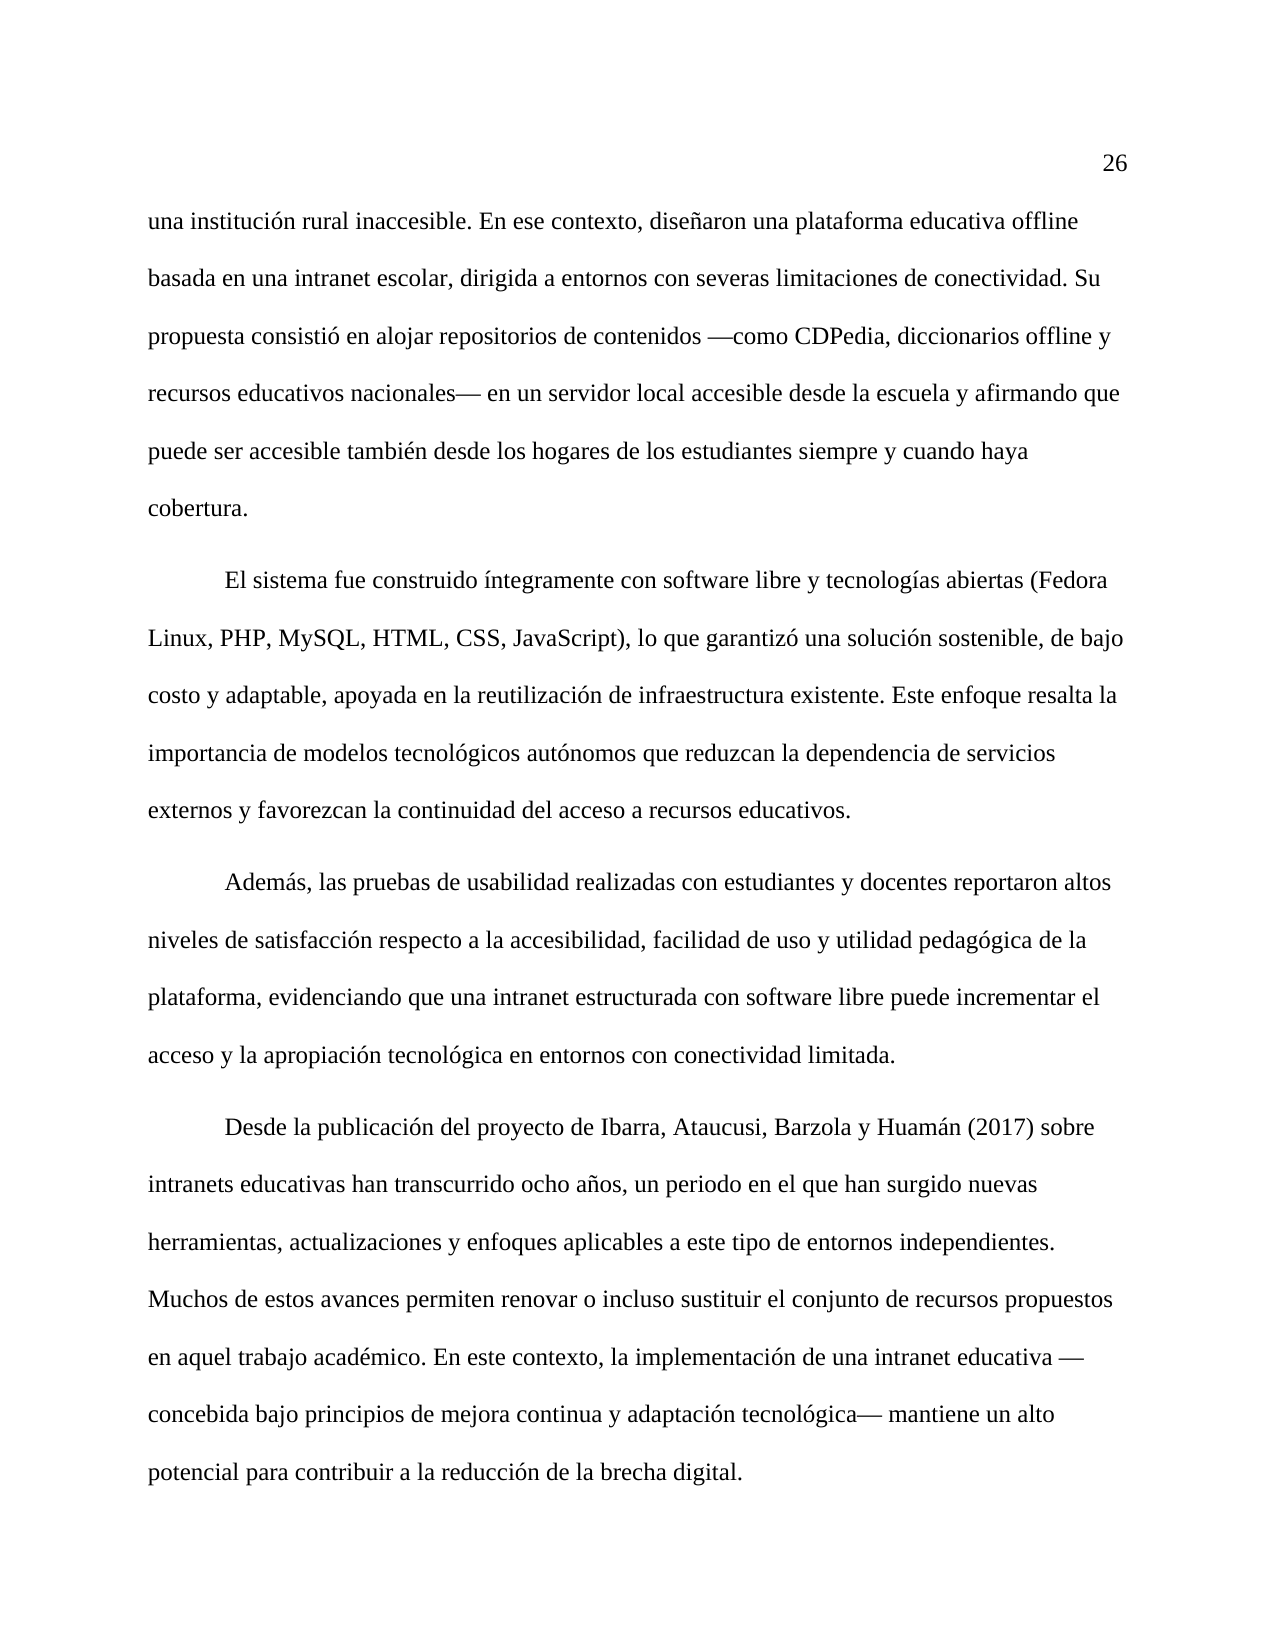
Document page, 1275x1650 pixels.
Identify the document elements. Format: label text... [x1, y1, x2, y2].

text una institución rural inaccesible. En ese contexto, diseñaron una plataforma educativa offline basada en una intranet escolar, dirigida a entornos con severas limitaciones de conectividad. Su propuesta consistió en alojar repositorios de contenidos —como CDPedia, diccionarios offline y recursos educativos nacionales— en un servidor local accesible desde la escuela y afirmando que puede ser accesible también desde los hogares de los estudiantes siempre y cuando haya cobertura. [148, 206, 1127, 522]
text Desde la publicación del proyecto de Ibarra, Ataucusi, Barzola y Huamán (2017) sobre intranets educativas han transcurrido ocho años, un periodo en el que han surgido nuevas herramientas, actualizaciones y enfoques aplicables a este tipo de entornos independientes. Muchos de estos avances permiten renovar o incluso sustituir el conjunto de recursos propuestos en aquel trabajo académico. En este contexto, la implementación de una intranet educativa —concebida bajo principios de mejora continua y adaptación tecnológica— mantiene un alto potencial para contribuir a la reducción de la brecha digital. [148, 1112, 1127, 1486]
text Además, las pruebas de usabilidad realizadas con estudiantes y docentes reportaron altos niveles de satisfacción respecto a la accesibilidad, facilidad de uso y utilidad pedagógica de la plataforma, evidenciando que una intranet estructurada con software libre puede incrementar el acceso y la apropiación tecnológica en entornos con conectividad limitada. [148, 867, 1127, 1069]
text El sistema fue construido íntegramente con software libre y tecnologías abiertas (Fedora Linux, PHP, MySQL, HTML, CSS, JavaScript), lo que garantizó una solución sostenible, de bajo costo y adaptable, apoyada en la reutilización de infraestructura existente. Este enfoque resalta la importancia de modelos tecnológicos autónomos que reduzcan la dependencia de servicios externos y favorezcan la continuidad del acceso a recursos educativos. [148, 565, 1127, 824]
